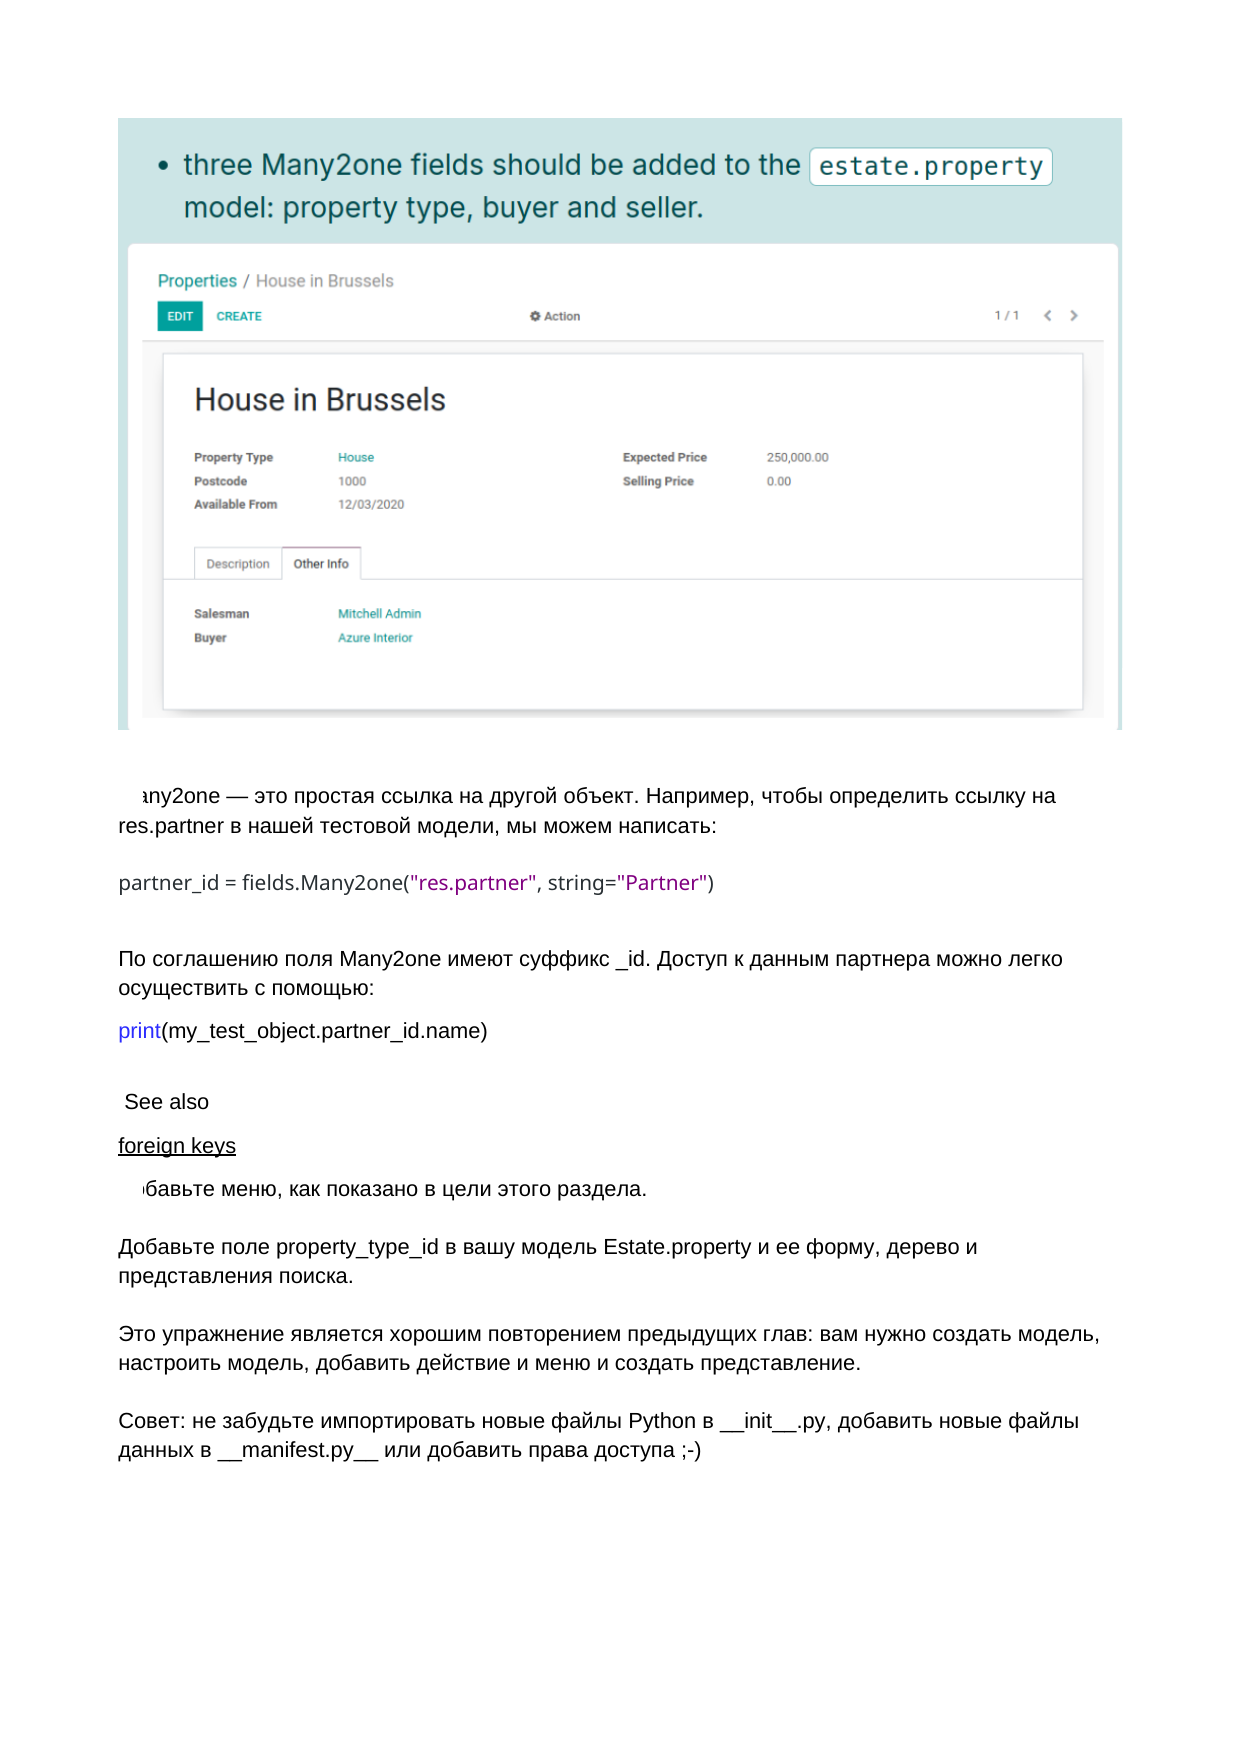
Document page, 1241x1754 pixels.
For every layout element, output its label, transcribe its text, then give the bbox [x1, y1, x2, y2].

text По соглашению поля Many2one имеют суффикс _id. Доступ к данным партнера можно легко осуществить с помощью: [118, 946, 1122, 1000]
text partner_id = fields.Many2one("res.partner", string="Partner") [118, 868, 1122, 897]
text Добавьте меню, как показано в цели этого раздела. Добавьте поле property_type_id в вашу модель Estate.property и ее форму, дерево и представления поиска. Это упражнение является хорошим повторением предыдущих глав: вам нужно создать модель, настроить модель, добавить действие и меню и создать представление. Совет: не забудьте импортировать новые файлы Python в __init__.py, добавить новые файлы данных в __manifest.py__ или добавить права доступа ;-) [118, 1176, 1122, 1462]
text foreign keys [118, 1133, 1122, 1158]
picture [118, 118, 1123, 730]
text See also [118, 1089, 1122, 1114]
text print(my_test_object.partner_id.name) [118, 1018, 1122, 1043]
text Many2one — это простая ссылка на другой объект. Например, чтобы определить ссылку на res.partner в нашей тестовой модели, мы можем написать: [118, 778, 1122, 838]
